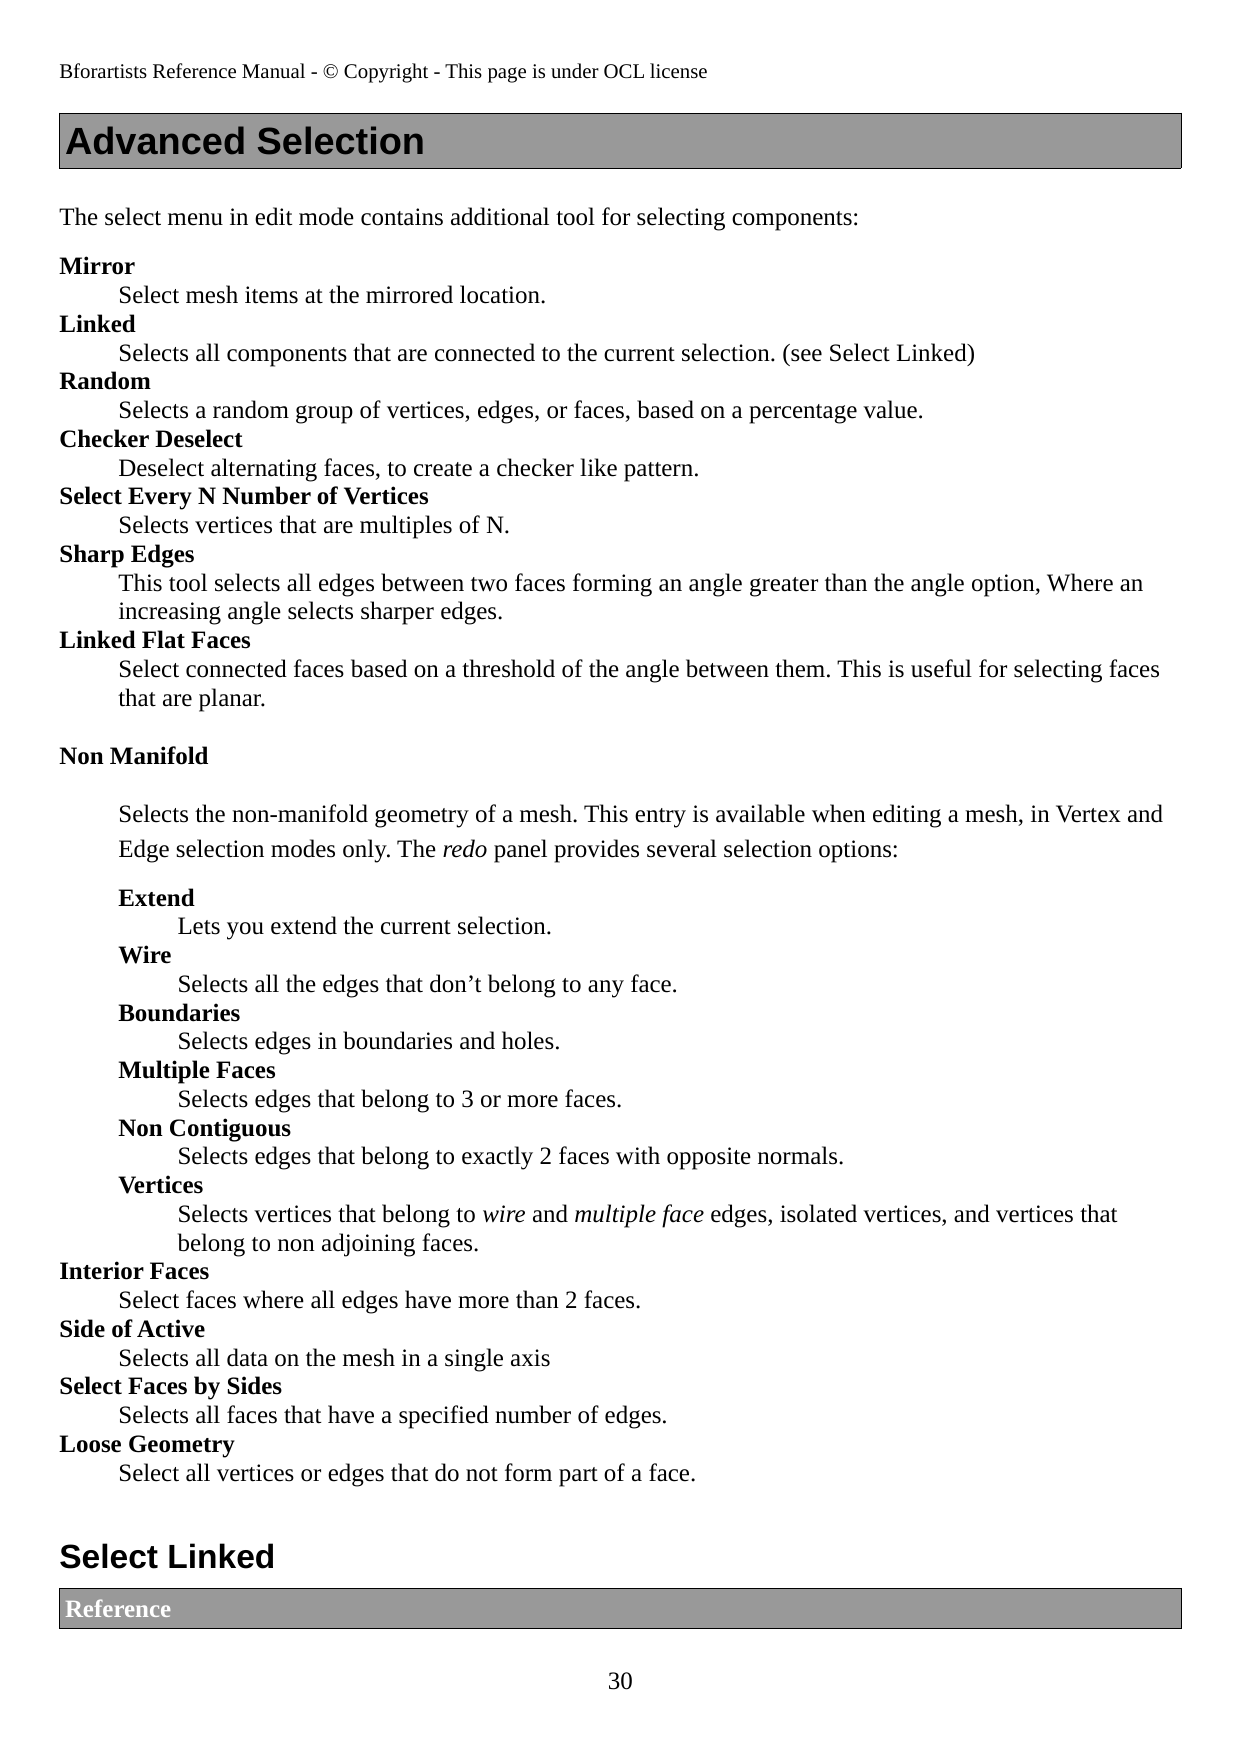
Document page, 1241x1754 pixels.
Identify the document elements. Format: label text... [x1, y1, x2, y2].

subtitle Select Every N Number of Vertices [59, 481, 1181, 510]
subtitle Interior Faces [59, 1256, 1181, 1285]
subtitle Non Manifold [59, 741, 1181, 770]
list Select all vertices or edges that do not form part of a face. [118, 1458, 1181, 1486]
subtitle Select Linked [59, 1537, 1181, 1575]
list Selects a random group of vertices, edges, or faces, based on a percentage value. [118, 395, 1181, 424]
subtitle Extend [118, 883, 1181, 911]
subtitle Random [59, 366, 1181, 395]
list Select faces where all edges have more than 2 faces. [118, 1285, 1181, 1314]
text The select menu in edit mode contains additional tool for selecting components: [59, 202, 1181, 231]
list Selects all components that are connected to the current selection. (see Select Linked) [118, 338, 1181, 366]
table_header Reference [60, 1589, 1181, 1628]
list Select mesh items at the mirrored location. [118, 280, 1181, 309]
list Selects edges that belong to 3 or more faces. [177, 1084, 1181, 1113]
subtitle Loose Geometry [59, 1429, 1181, 1458]
subtitle Non Contiguous [118, 1113, 1181, 1141]
subtitle Sharp Edges [59, 539, 1181, 568]
subtitle Boundaries [118, 998, 1181, 1026]
list Selects all the edges that don’t belong to any face. [177, 969, 1181, 998]
list Select connected faces based on a threshold of the angle between them. This is useful for selecting faces that are planar. [118, 654, 1181, 711]
subtitle Linked [59, 309, 1181, 338]
list Selects vertices that belong to wire and multiple face edges, isolated vertices, and vertices that belong to non adjoining faces. [177, 1199, 1181, 1256]
subtitle Side of Active [59, 1314, 1181, 1343]
list Selects all data on the mesh in a single axis [118, 1343, 1181, 1371]
subtitle Multiple Faces [118, 1055, 1181, 1084]
list Selects all faces that have a specified number of edges. [118, 1400, 1181, 1429]
list Selects edges in boundaries and holes. [177, 1026, 1181, 1055]
list Selects edges that belong to exactly 2 faces with opposite normals. [177, 1141, 1181, 1170]
subtitle Checker Deselect [59, 424, 1181, 453]
subtitle Linked Flat Faces [59, 625, 1181, 654]
subtitle Vertices [118, 1170, 1181, 1199]
table_header Advanced Selection [60, 114, 1181, 168]
subtitle Select Faces by Sides [59, 1371, 1181, 1400]
list Deselect alternating faces, to create a checker like pattern. [118, 453, 1181, 481]
list Selects vertices that are multiples of N. [118, 510, 1181, 539]
list This tool selects all edges between two faces forming an angle greater than the angle option, Where an increasing angle selects sharper edges. [118, 568, 1181, 625]
text Selects the non-manifold geometry of a mesh. This entry is available when editing a mesh, in Vertex and Edge selection modes only. The redo panel provides several selection options: [118, 799, 1181, 862]
subtitle Wire [118, 940, 1181, 969]
list Lets you extend the current selection. [177, 911, 1181, 940]
subtitle Mirror [59, 251, 1181, 280]
